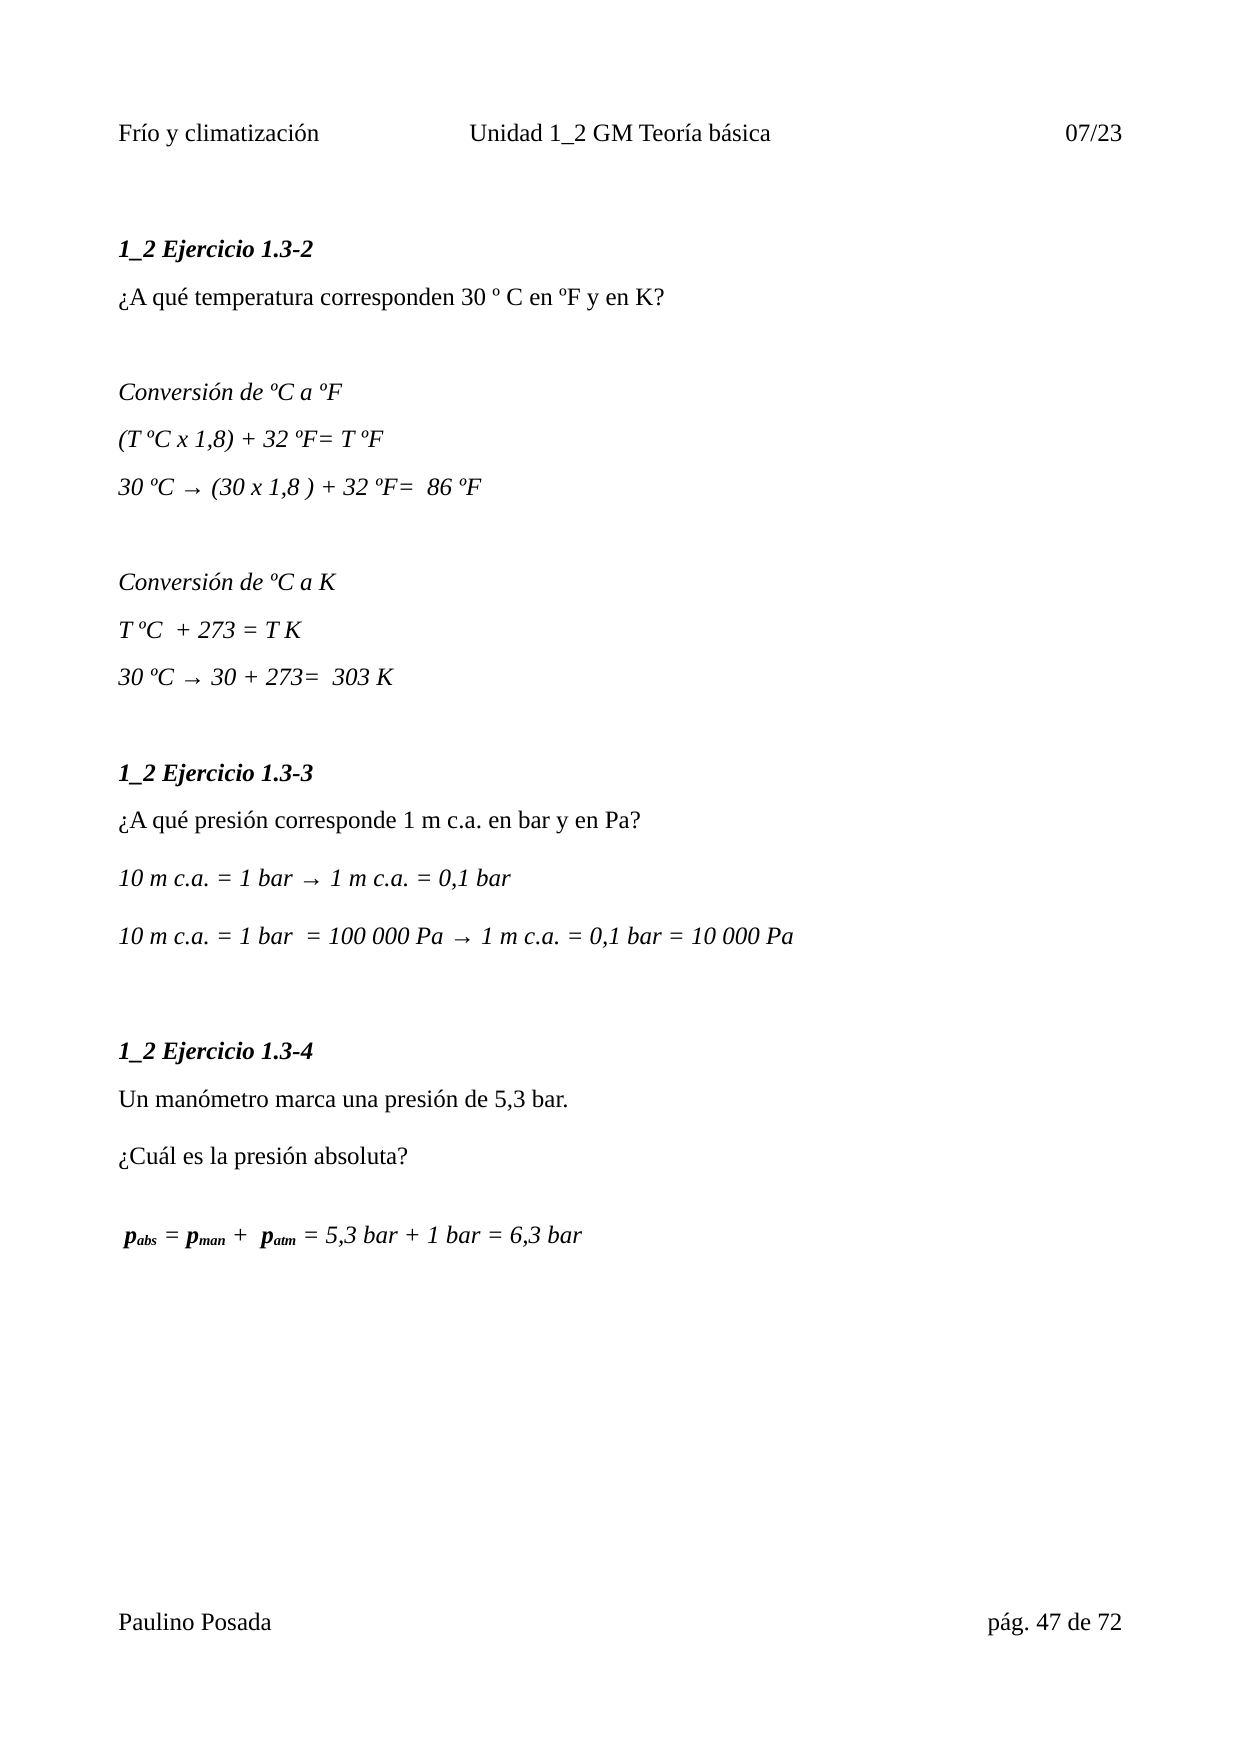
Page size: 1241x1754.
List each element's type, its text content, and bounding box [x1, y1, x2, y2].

text 30 ºC → (30 x 1,8 ) + 32 ºF= 86 ºF [118, 472, 1122, 501]
text T ºC + 273 = T K [118, 615, 1122, 644]
text ¿A qué temperatura corresponden 30 º C en ºF y en K? [118, 282, 1122, 310]
text ¿A qué presión corresponde 1 m c.a. en bar y en Pa? [118, 805, 1122, 834]
text 1_2 Ejercicio 1.3-4 [118, 1036, 1122, 1065]
text 30 ºC → 30 + 273= 303 K [118, 662, 1122, 691]
text 10 m c.a. = 1 bar → 1 m c.a. = 0,1 bar [118, 863, 1122, 892]
text Un manómetro marca una presión de 5,3 bar. [118, 1084, 1122, 1112]
text (T ºC x 1,8) + 32 ºF= T ºF [118, 424, 1122, 453]
text 10 m c.a. = 1 bar = 100 000 Pa → 1 m c.a. = 0,1 bar = 10 000 Pa [118, 921, 1122, 949]
text 1_2 Ejercicio 1.3-3 [118, 758, 1122, 786]
text ¿Cuál es la presión absoluta? [118, 1141, 1122, 1170]
text pabs = pman + patm = 5,3 bar + 1 bar = 6,3 bar [118, 1220, 1122, 1249]
text Conversión de ºC a K [118, 567, 1122, 596]
text Conversión de ºC a ºF [118, 377, 1122, 406]
text 1_2 Ejercicio 1.3-2 [118, 234, 1122, 263]
